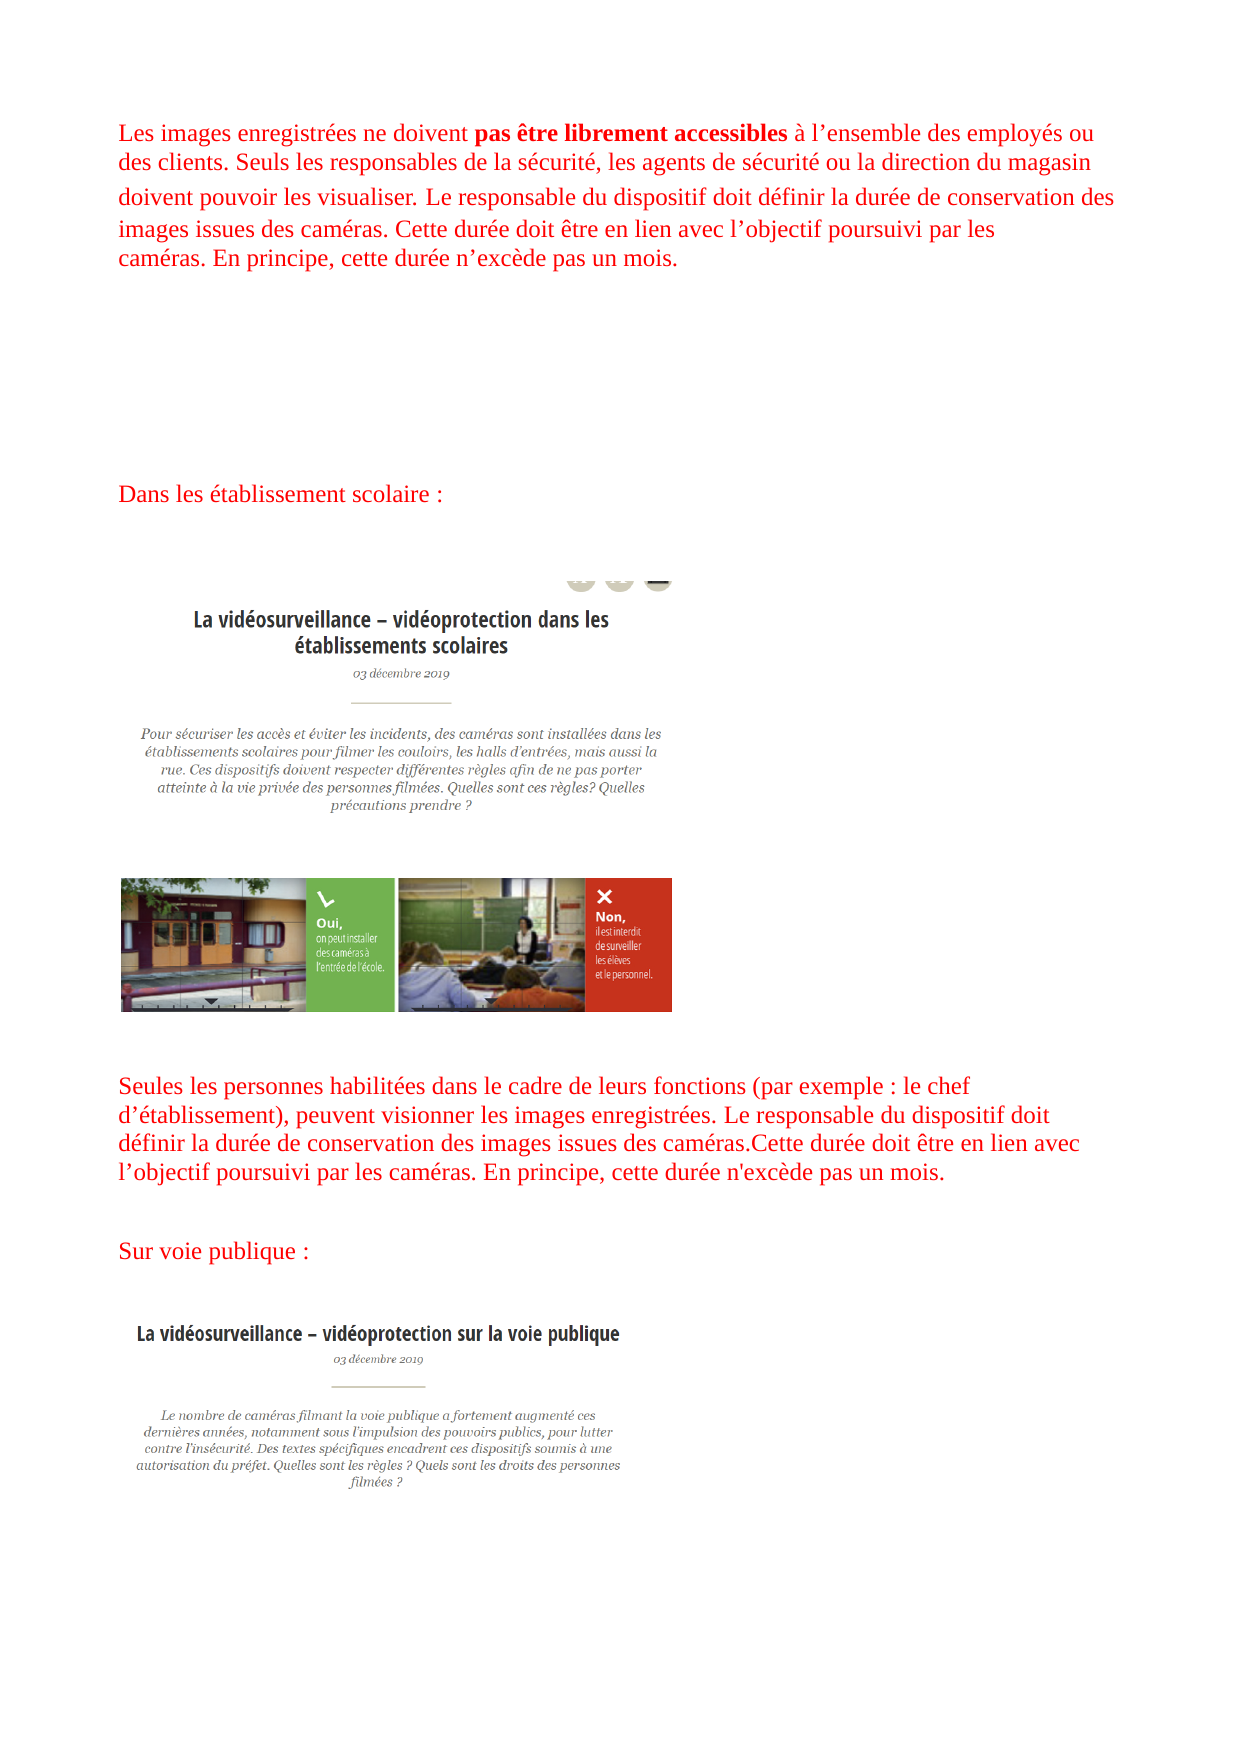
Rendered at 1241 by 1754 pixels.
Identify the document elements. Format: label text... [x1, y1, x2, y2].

text Dans les établissement scolaire : [118, 479, 1122, 508]
text Les images enregistrées ne doivent pas être librement accessibles à l’ensemble des employés ou des clients. Seuls les responsables de la sécurité, les agents de sécurité ou la direction du magasin doivent pouvoir les visualiser. Le responsable du dispositif doit définir la durée de conservation des images issues des caméras. Cette durée doit être en lien avec l’objectif poursuivi par les caméras. En principe, cette durée n’excède pas un mois. [118, 118, 1122, 271]
text Sur voie publique : [118, 1236, 1122, 1265]
text Seules les personnes habilitées dans le cadre de leurs fonctions (par exemple : le chef d’établissement), peuvent visionner les images enregistrées. Le responsable du dispositif doit définir la durée de conservation des images issues des caméras.Cette durée doit être en lien avec l’objectif poursuivi par les caméras. En principe, cette durée n'excède pas un mois. [118, 1071, 1122, 1186]
